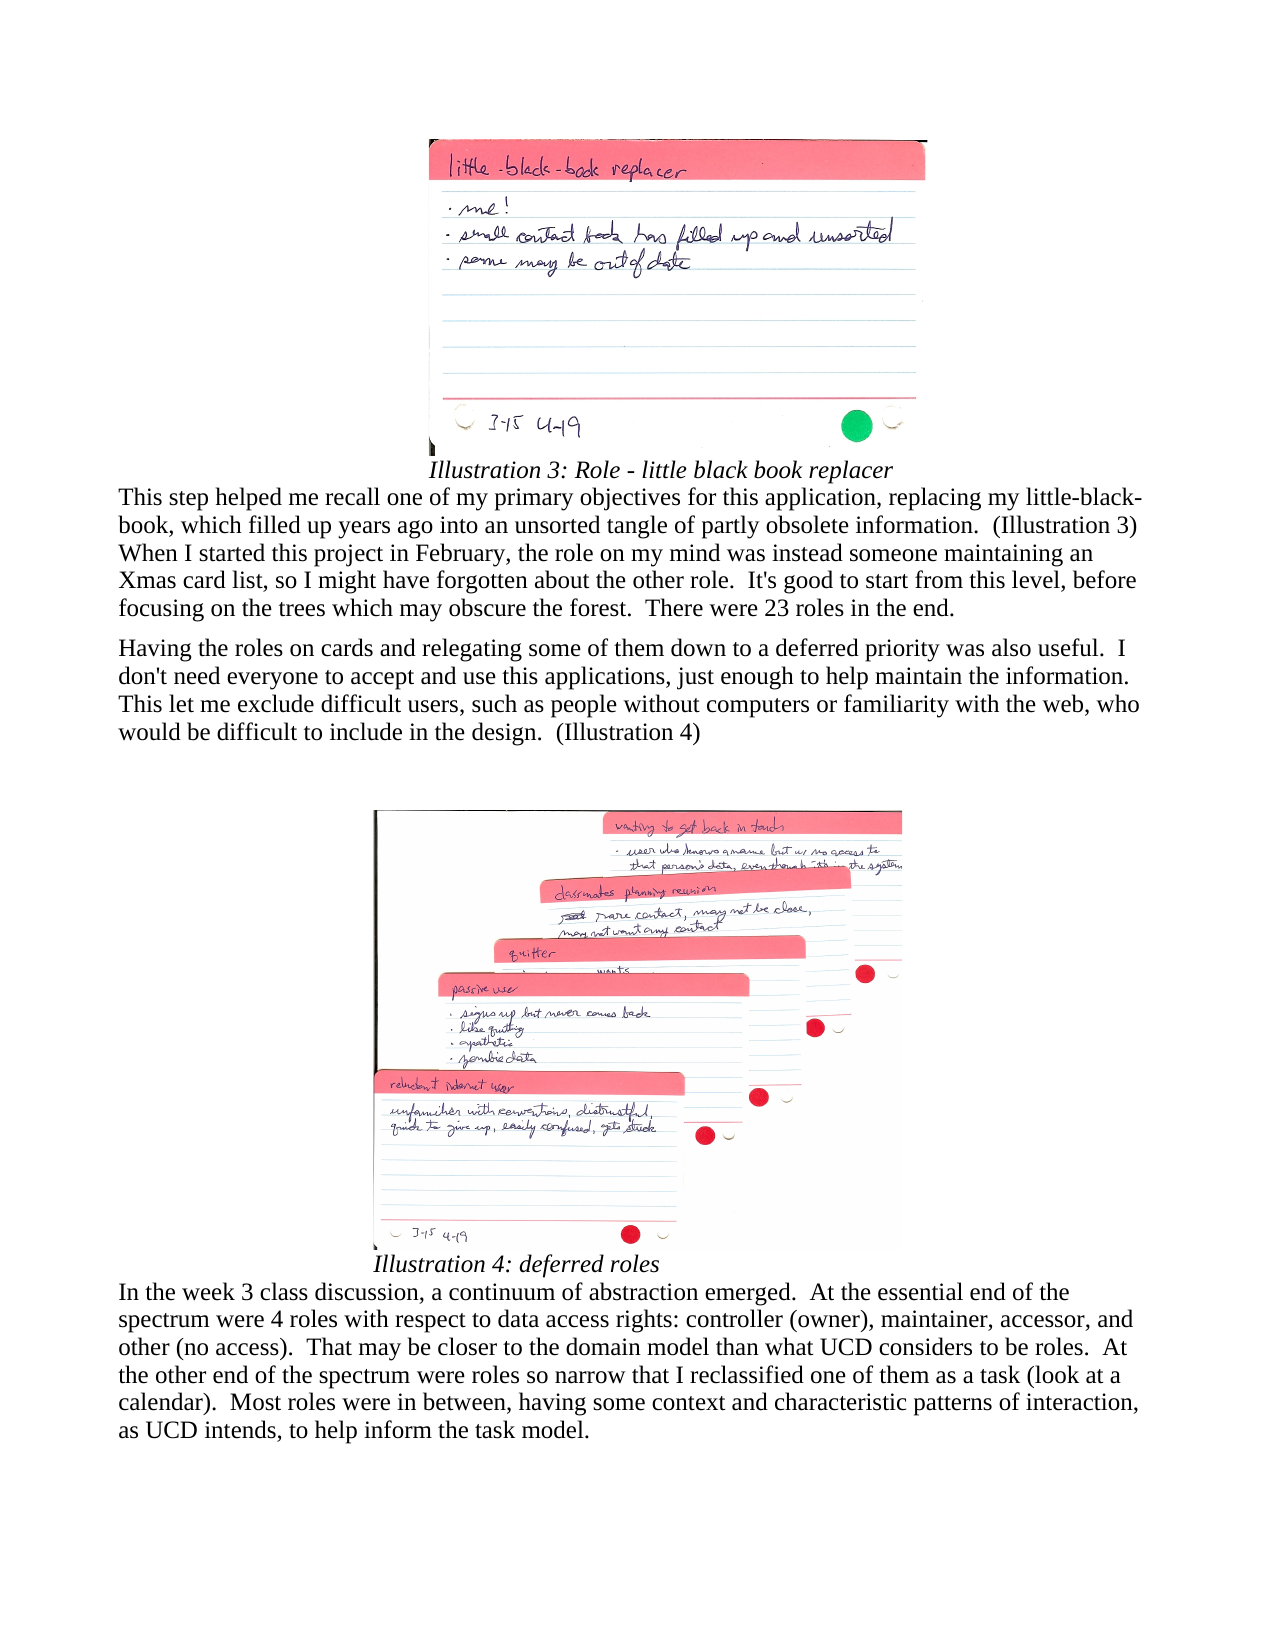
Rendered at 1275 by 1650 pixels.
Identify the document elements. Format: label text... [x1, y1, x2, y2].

text Having the roles on cards and relegating some of them down to a deferred priority was also useful. I don't need everyone to accept and use this applications, just enough to help maintain the information. This let me exclude difficult users, such as people without computers or familiarity with the web, who would be difficult to include in the design. (Illustration 4) [118, 634, 1157, 745]
picture [428, 139, 928, 456]
text In the week 3 class discussion, a continuum of abstraction emerged. At the essential end of the spectrum were 4 roles with respect to data access rights: controller (owner), maintainer, accessor, and other (no access). That may be closer to the domain model than what UCD considers to be roles. At the other end of the spectrum were roles so narrow that I reclassified one of them as a task (look at a calendar). Most roles were in between, having some context and characteristic patterns of interaction, as UCD intends, to help inform the task model. [118, 798, 1157, 1444]
text This step helped me recall one of my primary objectives for this application, replacing my little-black-book, which filled up years ago into an unsorted tangle of partly obsolete information. (Illustration 3) When I started this project in February, the role on my mind was instead someone maintaining an Xmas card list, so I might have forgotten about the other role. It's good to start from this level, before focusing on the trees which may obscure the forest. There were 23 roles in the end. [118, 118, 1157, 622]
text Illustration 3: Role - little black book replacer [429, 456, 927, 483]
text Illustration 4: deferred roles [373, 1250, 902, 1278]
picture [373, 810, 903, 1250]
